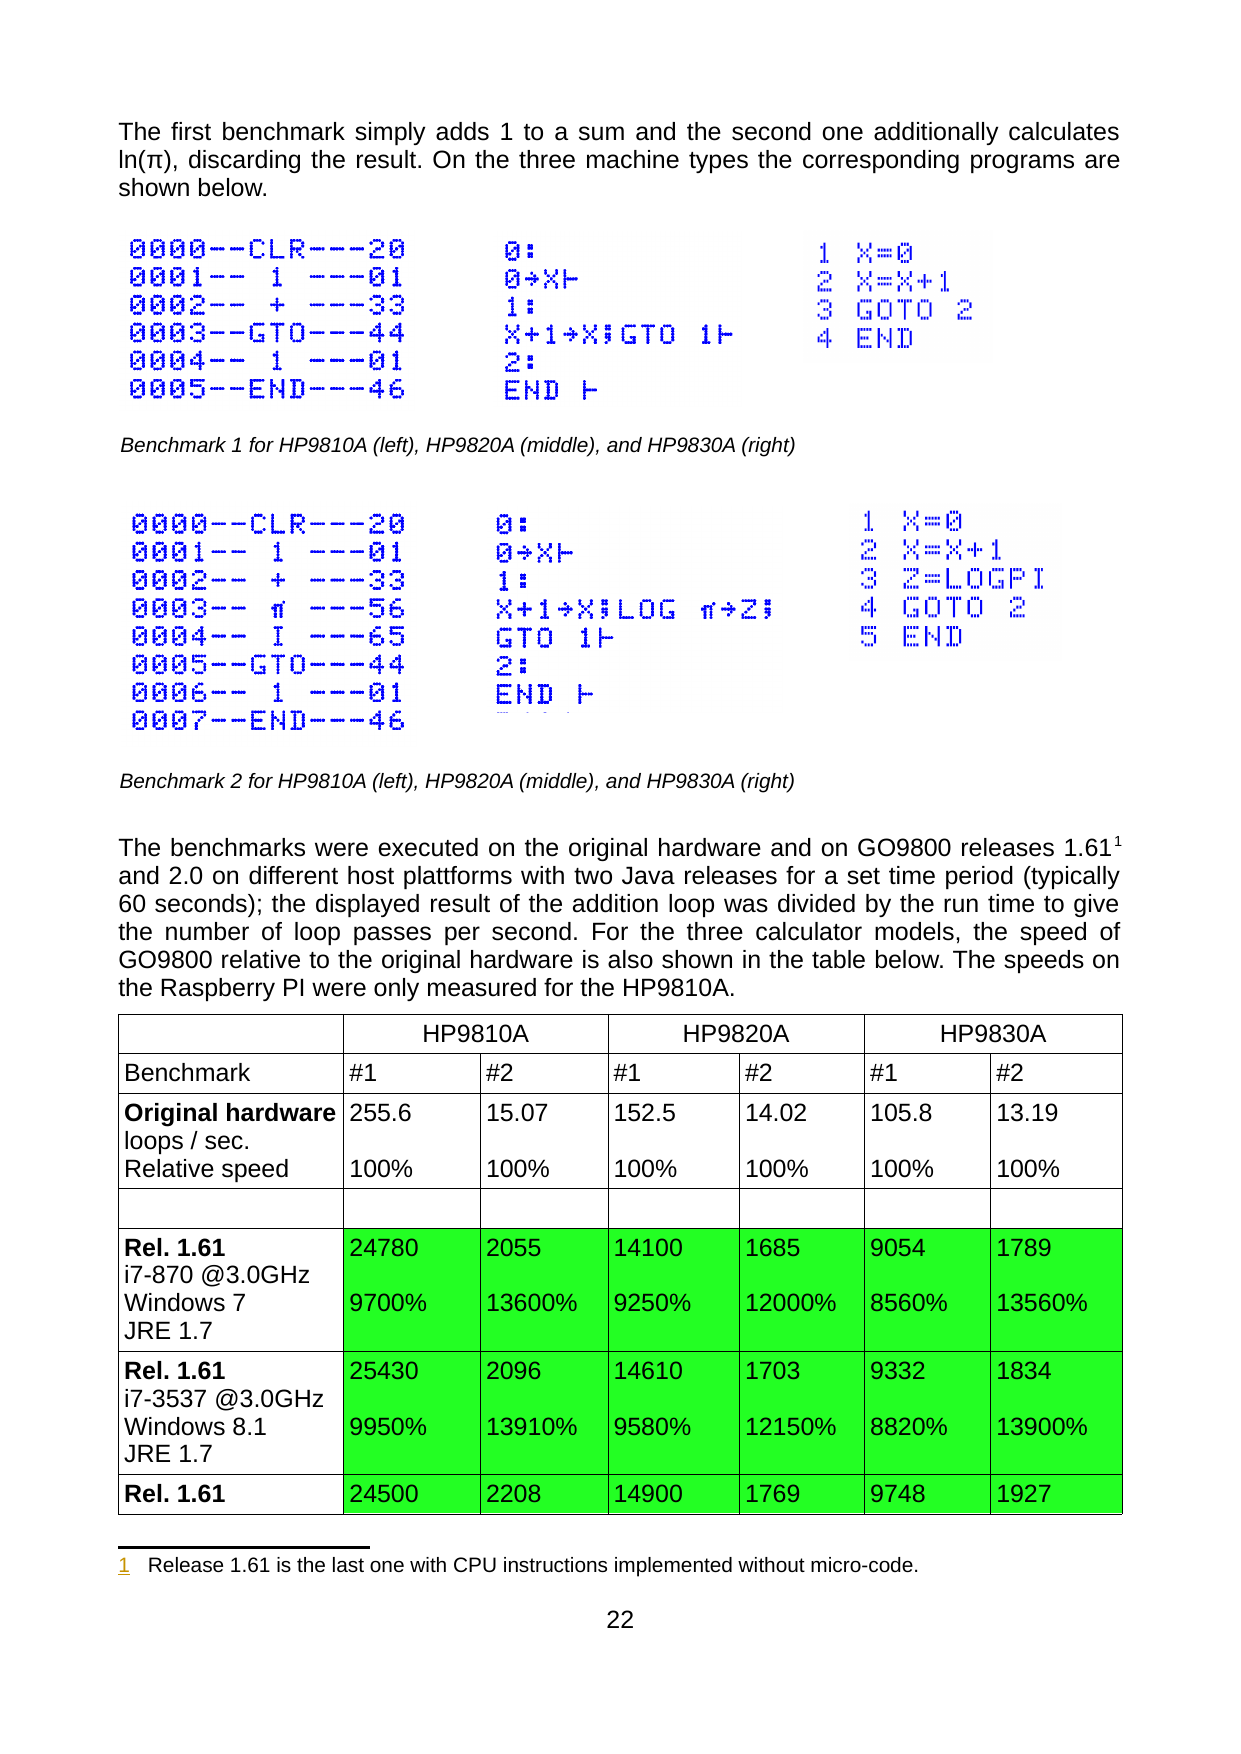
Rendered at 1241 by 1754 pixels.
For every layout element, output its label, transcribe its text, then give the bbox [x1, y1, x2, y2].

text Benchmark 1 for HP9810A (left), HP9820A (middle), and HP9830A (right) [120, 242, 1054, 457]
picture [803, 230, 993, 363]
table_cell Rel. 1.61 i7-3537 @3.0GHz Windows 8.1 JRE 1.7 [119, 1352, 343, 1474]
table_cell 9054 8560% [865, 1229, 990, 1351]
table_cell 1703 12150% [740, 1352, 864, 1474]
table_cell 9748 [865, 1475, 990, 1513]
table_cell 24780 9700% [344, 1229, 480, 1351]
table_cell Rel. 1.61 i7-870 @3.0GHz Windows 7 JRE 1.7 [119, 1229, 343, 1351]
picture [121, 501, 417, 747]
picture [493, 231, 742, 407]
table_cell 14900 [609, 1475, 739, 1513]
table_cell 14610 9580% [609, 1352, 739, 1474]
table_cell [119, 1189, 343, 1227]
table_cell 1834 13900% [991, 1352, 1122, 1474]
text The first benchmark simply adds 1 to a sum and the second one additionally calculates ln(π), discarding the result. On the three machine types the corresponding programs are shown below. [118, 118, 1122, 202]
table_cell 255.6 100% [344, 1094, 480, 1188]
table_header [119, 1015, 343, 1053]
table_cell 152.5 100% [609, 1094, 739, 1188]
table_cell [740, 1189, 864, 1227]
table_cell 14.02 100% [740, 1094, 864, 1188]
table_cell 1685 12000% [740, 1229, 864, 1351]
table_header HP9810A [344, 1015, 608, 1053]
table_cell [865, 1189, 990, 1227]
table_cell Benchmark [119, 1054, 343, 1093]
table_cell 13.19 100% [991, 1094, 1122, 1188]
table_header HP9830A [865, 1015, 1122, 1053]
picture [487, 506, 783, 713]
table_cell Rel. 1.61 [119, 1475, 343, 1513]
table_cell #2 [740, 1054, 864, 1093]
table_cell #1 [865, 1054, 990, 1093]
table_cell 2208 [481, 1475, 608, 1513]
table_cell 1769 [740, 1475, 864, 1513]
table_cell 24500 [344, 1475, 480, 1513]
table_cell 9332 8820% [865, 1352, 990, 1474]
table_cell 14100 9250% [609, 1229, 739, 1351]
table_cell 15.07 100% [481, 1094, 608, 1188]
picture [849, 503, 1062, 661]
table_cell #2 [481, 1054, 608, 1093]
table_cell [991, 1189, 1122, 1227]
picture [119, 230, 415, 411]
table_header HP9820A [609, 1015, 864, 1053]
table_cell [344, 1189, 480, 1227]
table_cell Original hardware loops / sec. Relative speed [119, 1094, 343, 1188]
text The benchmarks were executed on the original hardware and on GO9800 releases 1.61 and 2.0 on different host plattforms with two Java releases for a set time period (typically 60 seconds); the displayed result of the addition loop was divided by the run time to give the number of loop passes per second. For the three calculator models, the speed of GO9800 relative to the original hardware is also shown in the table below. The speeds on the Raspberry PI were only measured for the HP9810A. [118, 834, 1122, 1001]
table_cell #2 [991, 1054, 1122, 1093]
table_cell 2096 13910% [481, 1352, 608, 1474]
table_cell #1 [344, 1054, 480, 1093]
text Release 1.61 is the last one with CPU instructions implemented without micro-code. [118, 1553, 1122, 1577]
table_cell 105.8 100% [865, 1094, 990, 1188]
table_cell 25430 9950% [344, 1352, 480, 1474]
table_cell 2055 13600% [481, 1229, 608, 1351]
table_cell 1789 13560% [991, 1229, 1122, 1351]
table_cell [609, 1189, 739, 1227]
table_cell 1927 [991, 1475, 1122, 1513]
table_cell [481, 1189, 608, 1227]
text Benchmark 2 for HP9810A (left), HP9820A (middle), and HP9830A (right) [119, 512, 1063, 793]
table_cell #1 [609, 1054, 739, 1093]
